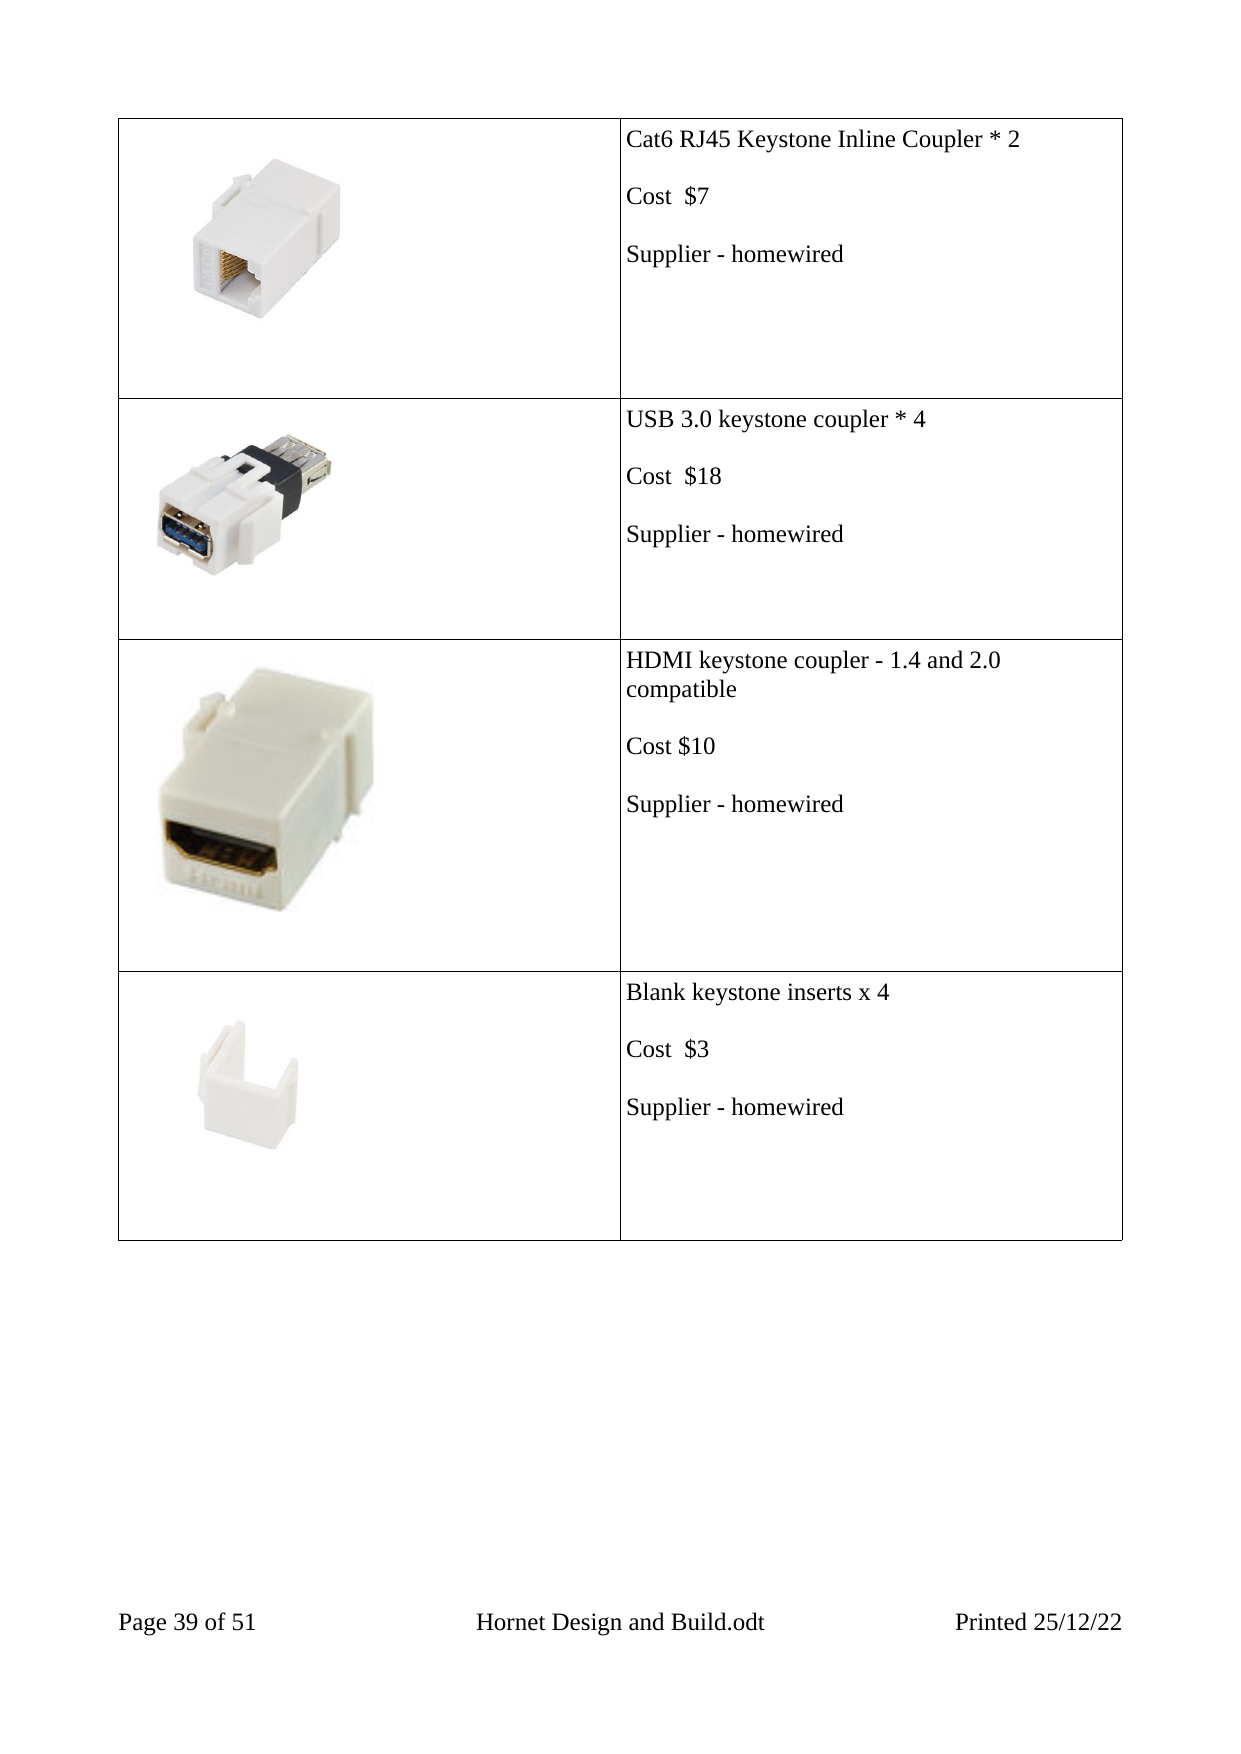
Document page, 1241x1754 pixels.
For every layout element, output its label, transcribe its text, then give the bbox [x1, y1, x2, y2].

picture [123, 645, 397, 937]
table_cell [119, 119, 620, 398]
table_cell [119, 972, 620, 1240]
picture [123, 403, 364, 605]
picture [123, 977, 375, 1206]
table_cell HDMI keystone coupler - 1.4 and 2.0 compatible Cost $10 Supplier - homewired [621, 640, 1122, 971]
picture [123, 123, 407, 364]
table_cell [119, 399, 620, 639]
table_cell USB 3.0 keystone coupler * 4 Cost $18 Supplier - homewired [621, 399, 1122, 639]
table_cell Blank keystone inserts x 4 Cost $3 Supplier - homewired [621, 972, 1122, 1240]
table_cell Cat6 RJ45 Keystone Inline Coupler * 2 Cost $7 Supplier - homewired [621, 119, 1122, 398]
table_cell [119, 640, 620, 971]
